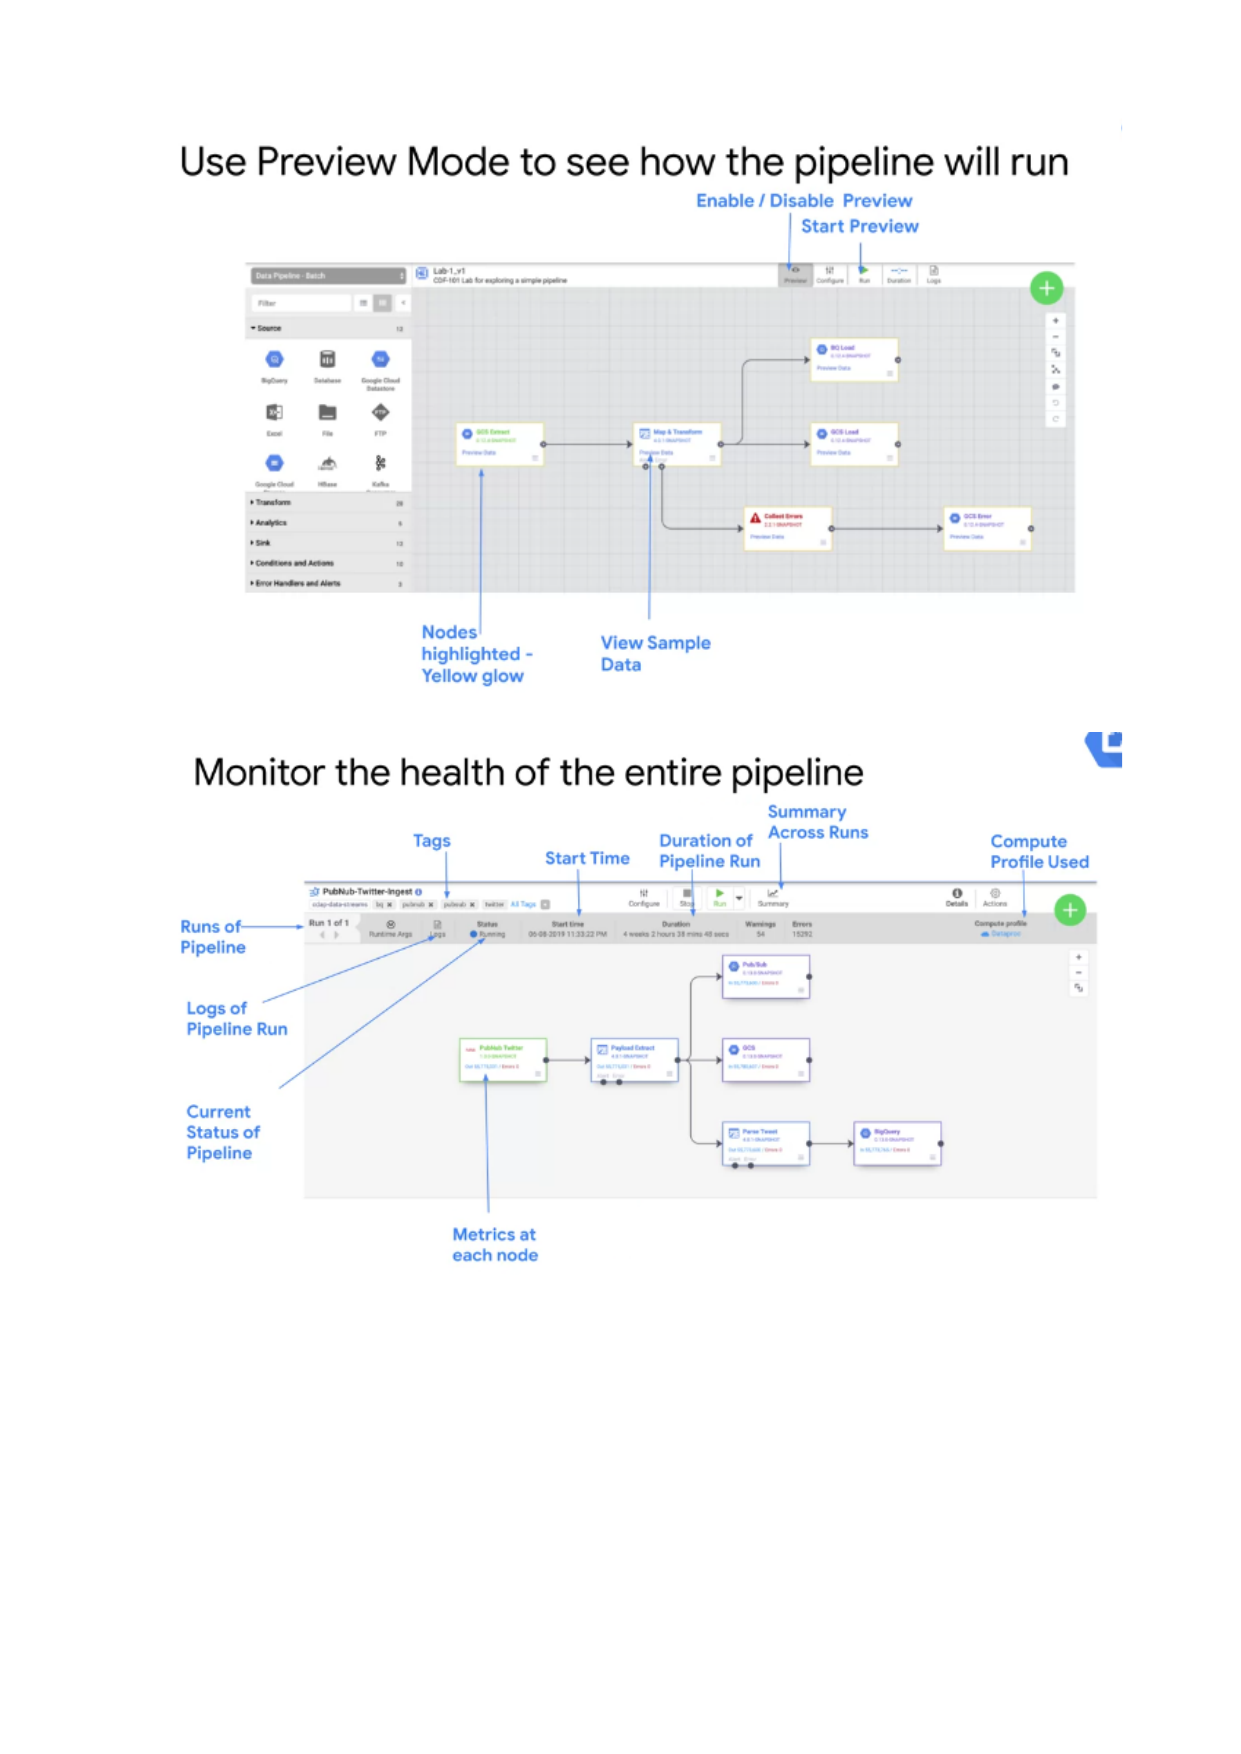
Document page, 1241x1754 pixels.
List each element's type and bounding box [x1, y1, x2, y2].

picture [118, 118, 1123, 704]
picture [118, 732, 1123, 1276]
